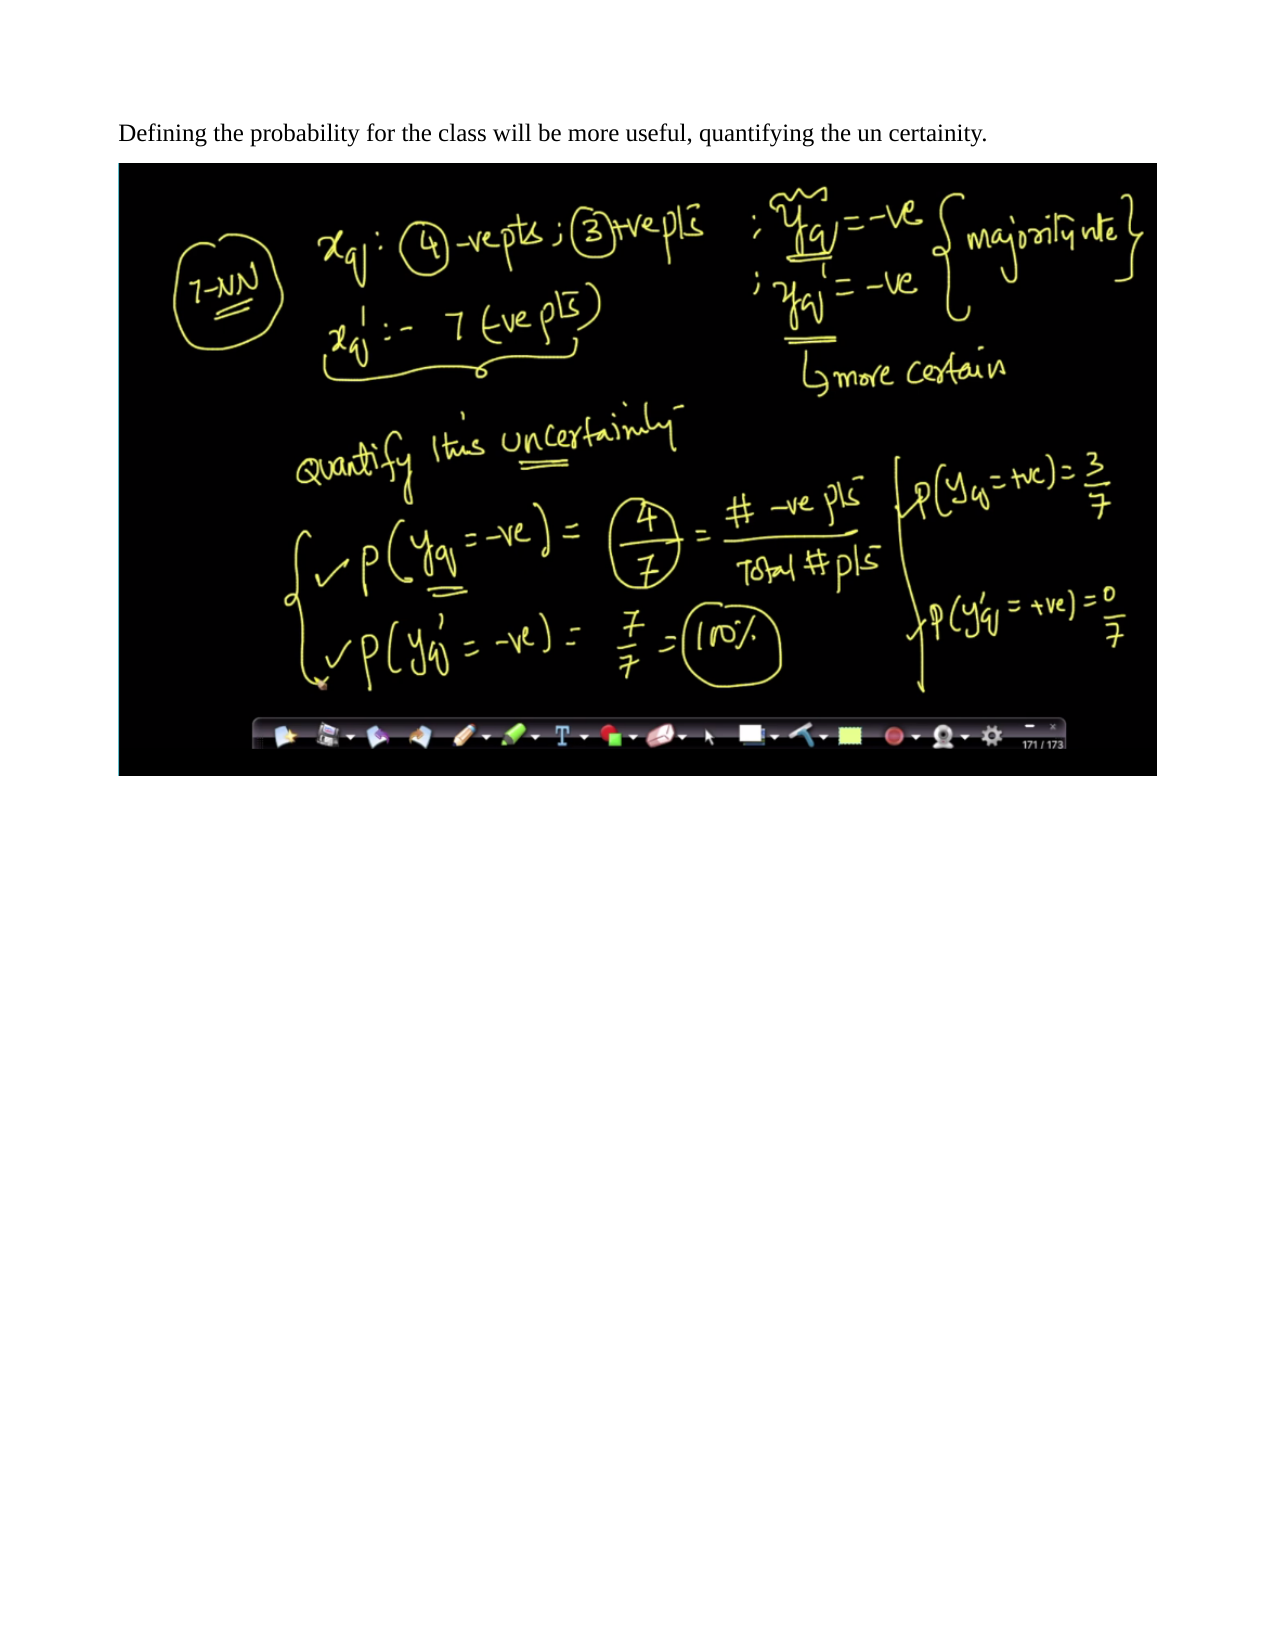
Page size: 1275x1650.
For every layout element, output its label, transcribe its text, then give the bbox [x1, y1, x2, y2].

text Defining the probability for the class will be more useful, quantifying the un certainity. [118, 118, 1157, 147]
picture [118, 163, 1157, 776]
